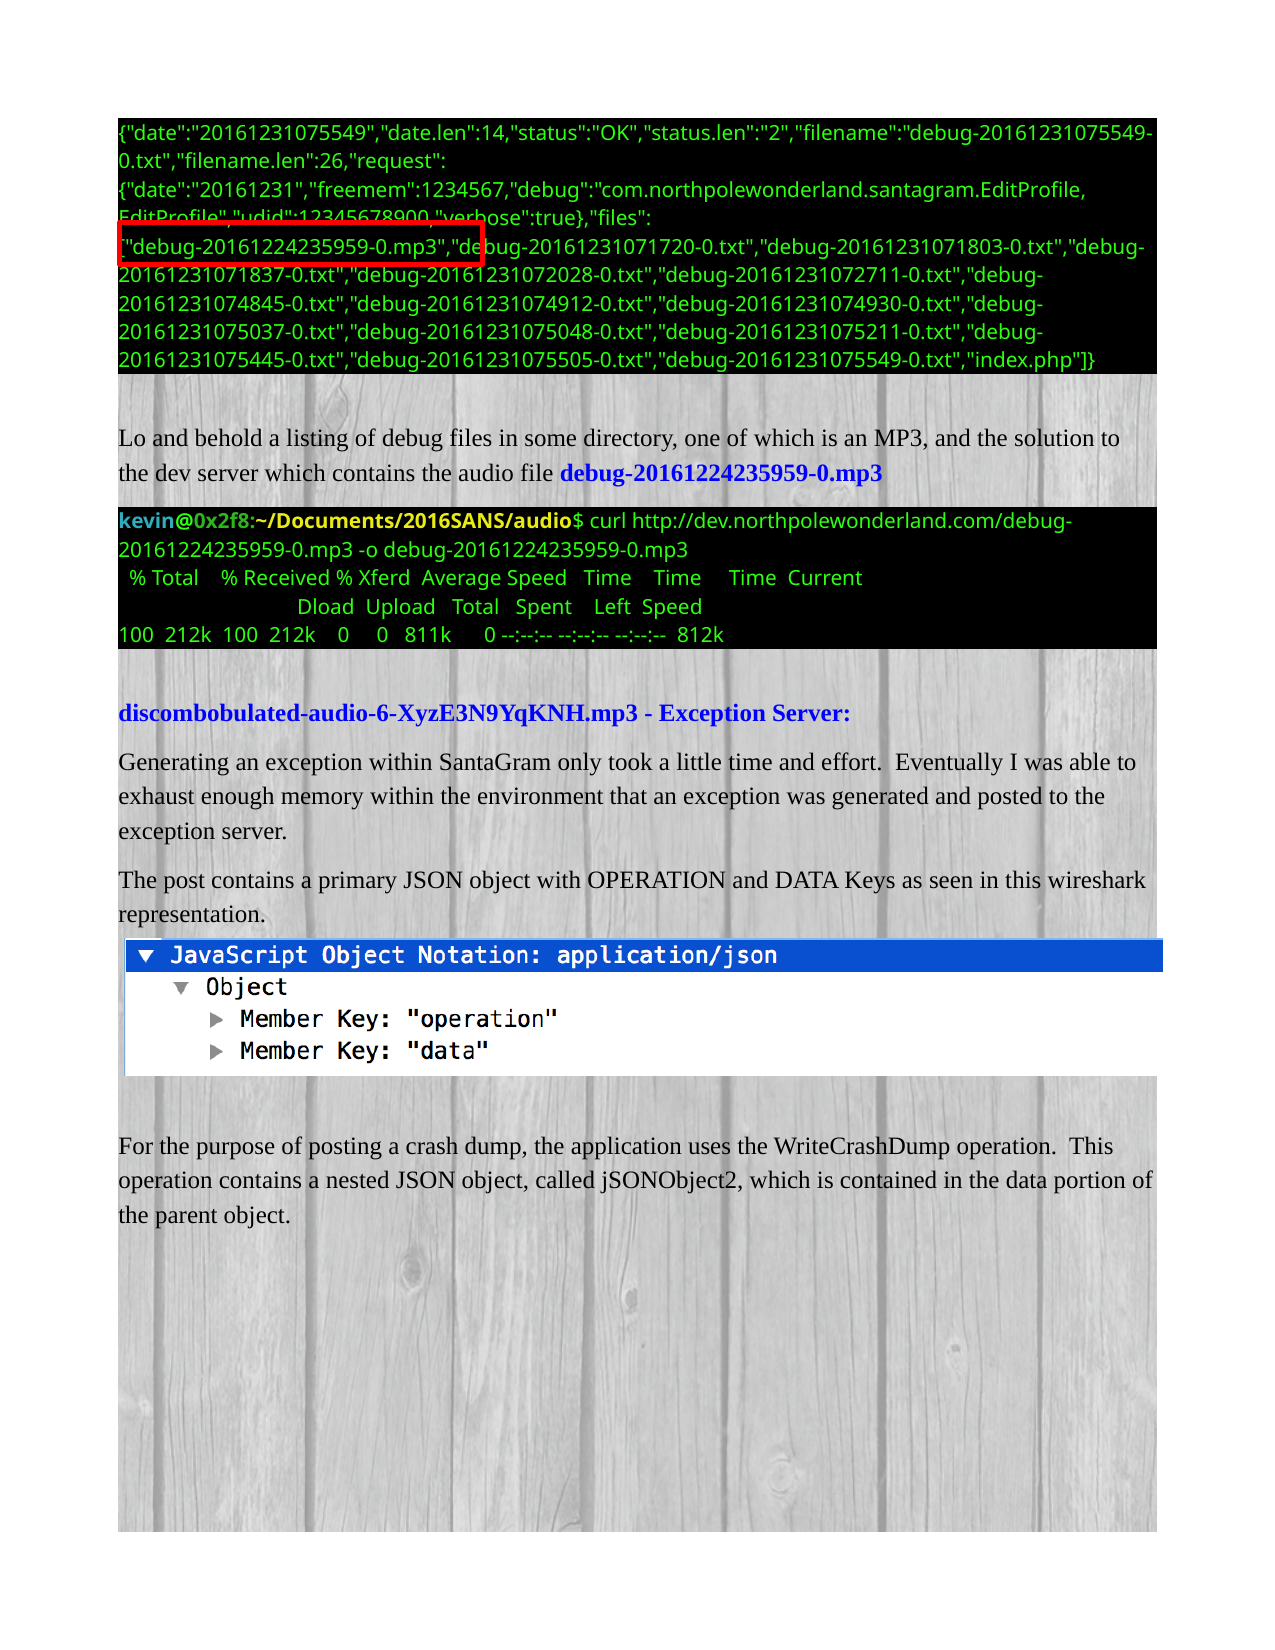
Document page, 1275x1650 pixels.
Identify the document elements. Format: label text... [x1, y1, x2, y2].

text Generating an exception within SantaGram only took a little time and effort. Eventually I was able to exhaust enough memory within the environment that an exception was generated and posted to the exception server. [118, 747, 1157, 845]
text Dload Upload Total Spent Left Speed [118, 592, 1157, 620]
picture [118, 486, 1157, 507]
text For the purpose of posting a crash dump, the application uses the WriteCrashDump operation. This operation contains a nested JSON object, called jSONObject2, which is contained in the data portion of the parent object. [118, 1131, 1157, 1228]
text Lo and behold a listing of debug files in some directory, one of which is an MP3, and the solution to the dev server which contains the audio file debug-20161224235959-0.mp3 [118, 423, 1157, 486]
picture [118, 1228, 1157, 1532]
text kevin@0x2f8:~/Documents/2016SANS/audio$ curl http://dev.northpolewonderland.com/debug-20161224235959-0.mp3 -o debug-20161224235959-0.mp3 [118, 507, 1157, 563]
picture [118, 649, 1157, 698]
text 100 212k 100 212k 0 0 811k 0 --:--:-- --:--:-- --:--:-- 812k [118, 620, 1157, 649]
picture [118, 374, 1157, 423]
text discombobulated-audio-6-XyzE3N9YqKNH.mp3 - Exception Server: [118, 698, 1157, 727]
text ["debug-20161224235959-0.mp3","debug-20161231071720-0.txt","debug-20161231071803-0.txt","debug-20161231071837-0.txt","debug-20161231072028-0.txt","debug-20161231072711-0.txt","debug-20161231074845-0.txt","debug-20161231074912-0.txt","debug-20161231074930-0.txt","debug-20161231075037-0.txt","debug-20161231075048-0.txt","debug-20161231075211-0.txt","debug-20161231075445-0.txt","debug-20161231075505-0.txt","debug-20161231075549-0.txt","index.php"]} [118, 232, 1157, 374]
text % Total % Received % Xferd Average Speed Time Time Time Current [118, 563, 1157, 592]
text The post contains a primary JSON object with OPERATION and DATA Keys as seen in this wireshark representation. [118, 865, 1157, 928]
picture [118, 727, 1157, 747]
picture [118, 928, 1163, 1131]
picture [118, 845, 1157, 865]
text {"date":"20161231075549","date.len":14,"status":"OK","status.len":"2","filename":"debug-20161231075549-0.txt","filename.len":26,"request":{"date":"20161231","freemem":1234567,"debug":"com.northpolewonderland.santagram.EditProfile, EditProfile","udid":12345678900,"verbose":true},"files": [118, 118, 1157, 232]
